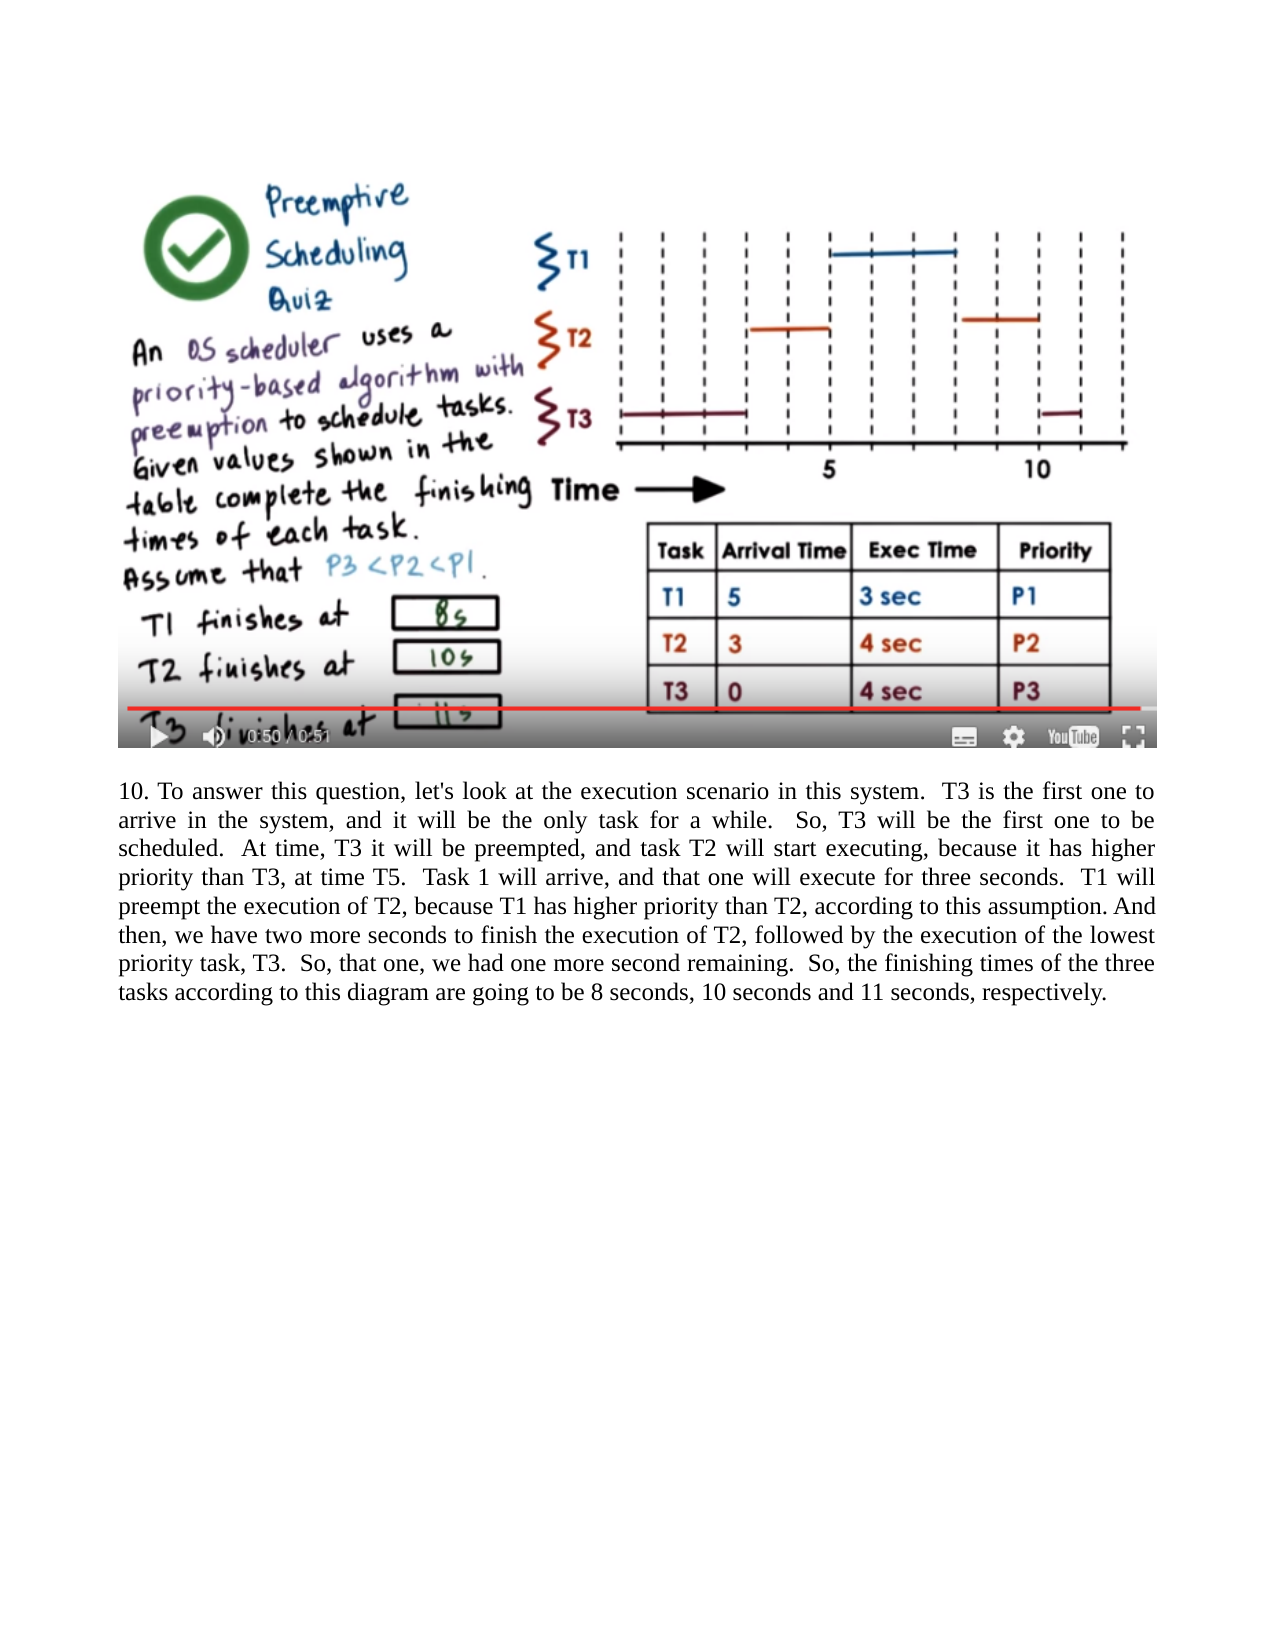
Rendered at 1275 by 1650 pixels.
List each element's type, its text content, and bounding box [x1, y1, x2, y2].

text 10. To answer this question, let's look at the execution scenario in this system. T3 is the first one to arrive in the system, and it will be the only task for a while. So, T3 will be the first one to be scheduled. At time, T3 it will be preempted, and task T2 will start executing, because it has higher priority than T3, at time T5. Task 1 will arrive, and that one will execute for three seconds. T1 will preempt the execution of T2, because T1 has higher priority than T2, according to this assumption. And then, we have two more seconds to finish the execution of T2, followed by the execution of the lowest priority task, T3. So, that one, we had one more second remaining. So, the finishing times of the three tasks according to this diagram are going to be 8 seconds, 10 seconds and 11 seconds, respectively. [118, 776, 1157, 1006]
picture [118, 175, 1157, 748]
